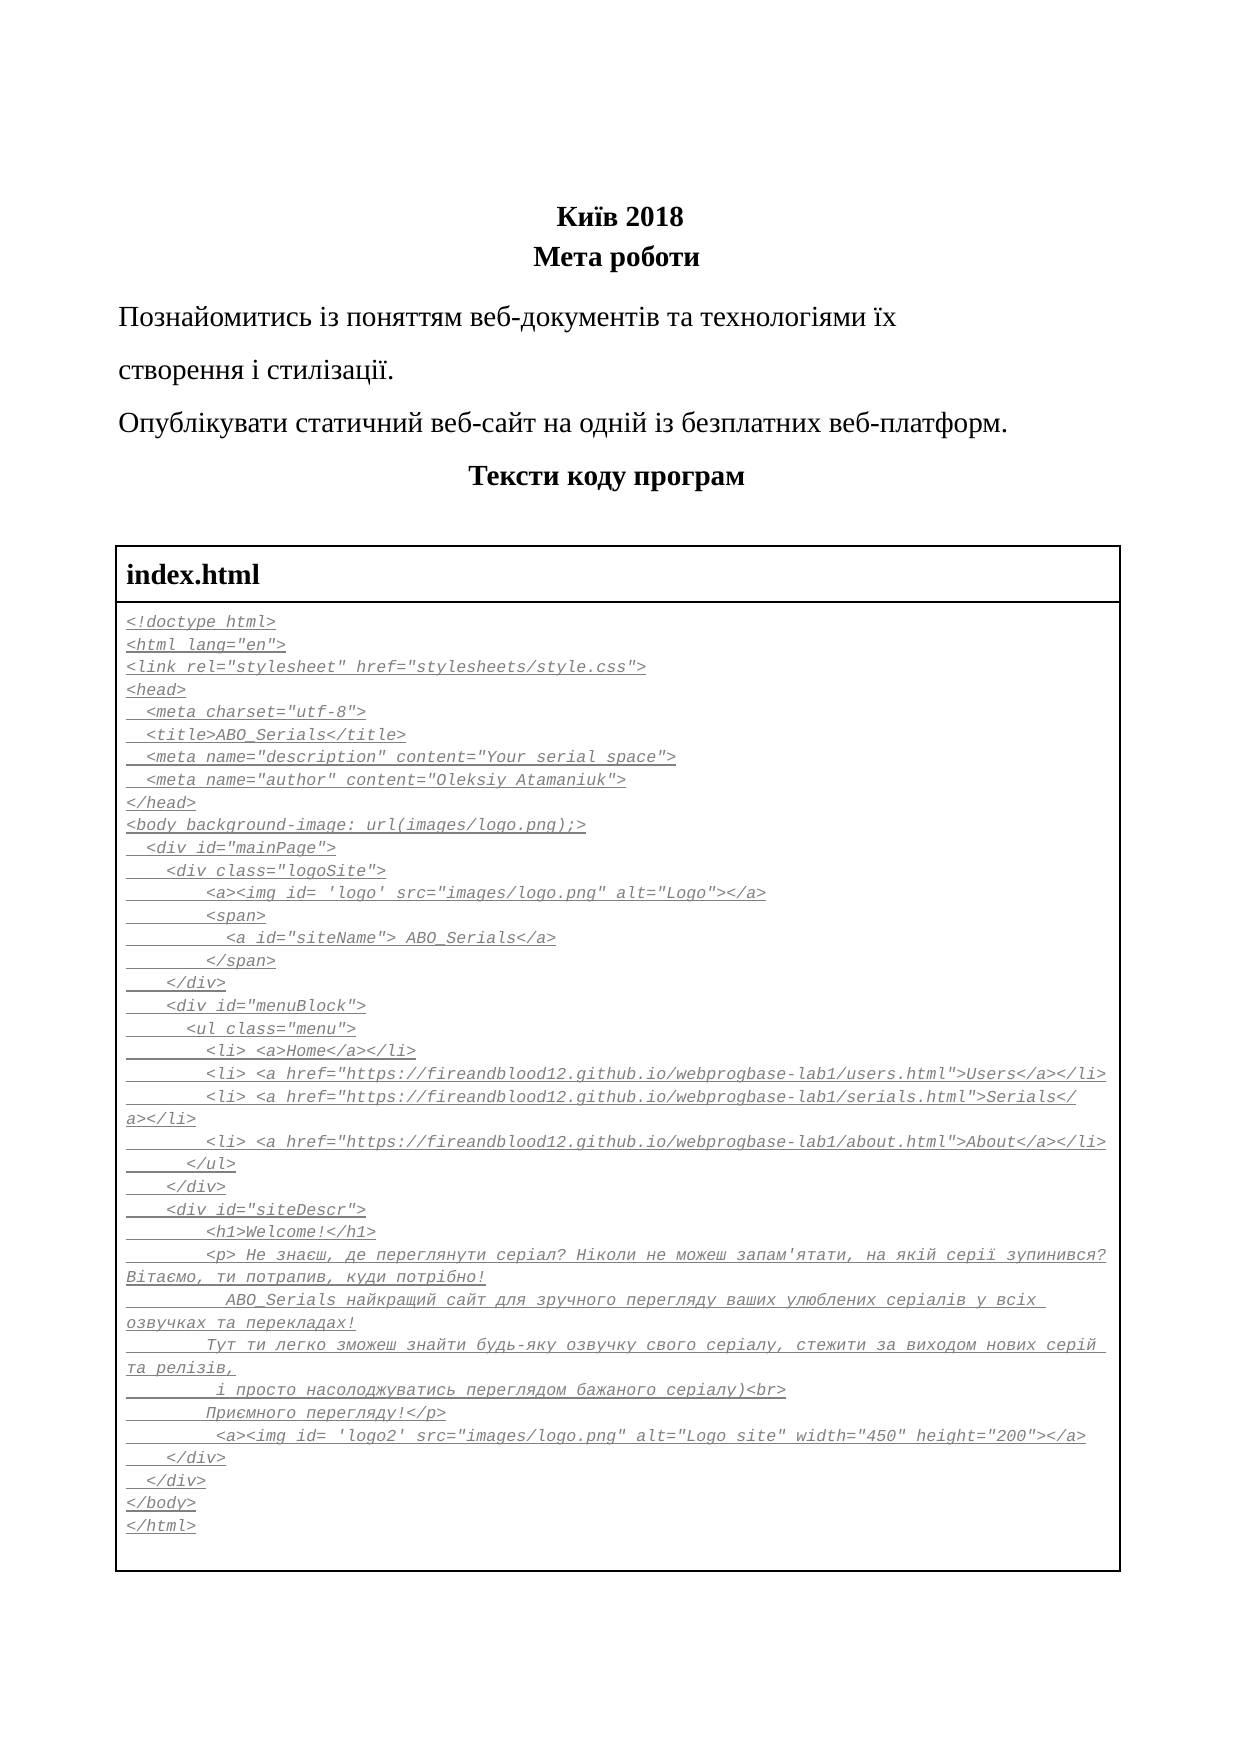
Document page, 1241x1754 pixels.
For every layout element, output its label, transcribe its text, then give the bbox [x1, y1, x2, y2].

text створення і стилізації. [118, 352, 1122, 386]
text Тексти коду програм [118, 458, 1122, 492]
text Мета роботи [118, 239, 1122, 272]
table_header index.html [117, 547, 1119, 601]
text Київ 2018 [118, 199, 1122, 232]
text Познайомитись із поняттям веб-документів та технологіями їх [118, 299, 1122, 332]
text Опублікувати статичний веб-сайт на одній із безплатних веб-платформ. [118, 405, 1122, 439]
table_cell <!doctype html> <html lang="en"> <link rel="stylesheet" href="stylesheets/style.css"> <head> <meta charset="utf-8"> <title>ABO_Serials</title> <meta name="description" content="Your serial space"> <meta name="author" content="Oleksiy Atamaniuk"> </head> <body background-image: url(images/logo.png);> <div id="mainPage"> <div class="logoSite"> <a><img id= 'logo' src="images/logo.png" alt="Logo"></a> <span> <a id="siteName"> ABO_Serials</a> </span> </div> <div id="menuBlock"> <ul class="menu"> <li> <a>Home</a></li> <li> <a href="https://fireandblood12.github.io/webprogbase-lab1/users.html">Users</a></li> <li> <a href="https://fireandblood12.github.io/webprogbase-lab1/serials.html">Serials</a></li> <li> <a href="https://fireandblood12.github.io/webprogbase-lab1/about.html">About</a></li> </ul> </div> <div id="siteDescr"> <h1>Welcome!</h1> <p> Не знаєш, де переглянути серіал? Ніколи не можеш запам'ятати, на якій серії зупинився? Вітаємо, ти потрапив, куди потрібно! ABO_Serials найкращий сайт для зручного перегляду ваших улюблених серіалів у всіх озвучках та перекладах! Тут ти легко зможеш знайти будь-яку озвучку свого серіалу, стежити за виходом нових серій та релізів, і просто насолоджуватись переглядом бажаного серіалу)<br> Приємного перегляду!</p> <a><img id= 'logo2' src="images/logo.png" alt="Logo site" width="450" height="200"></a> </div> </div> </body> </html> [117, 603, 1119, 1569]
